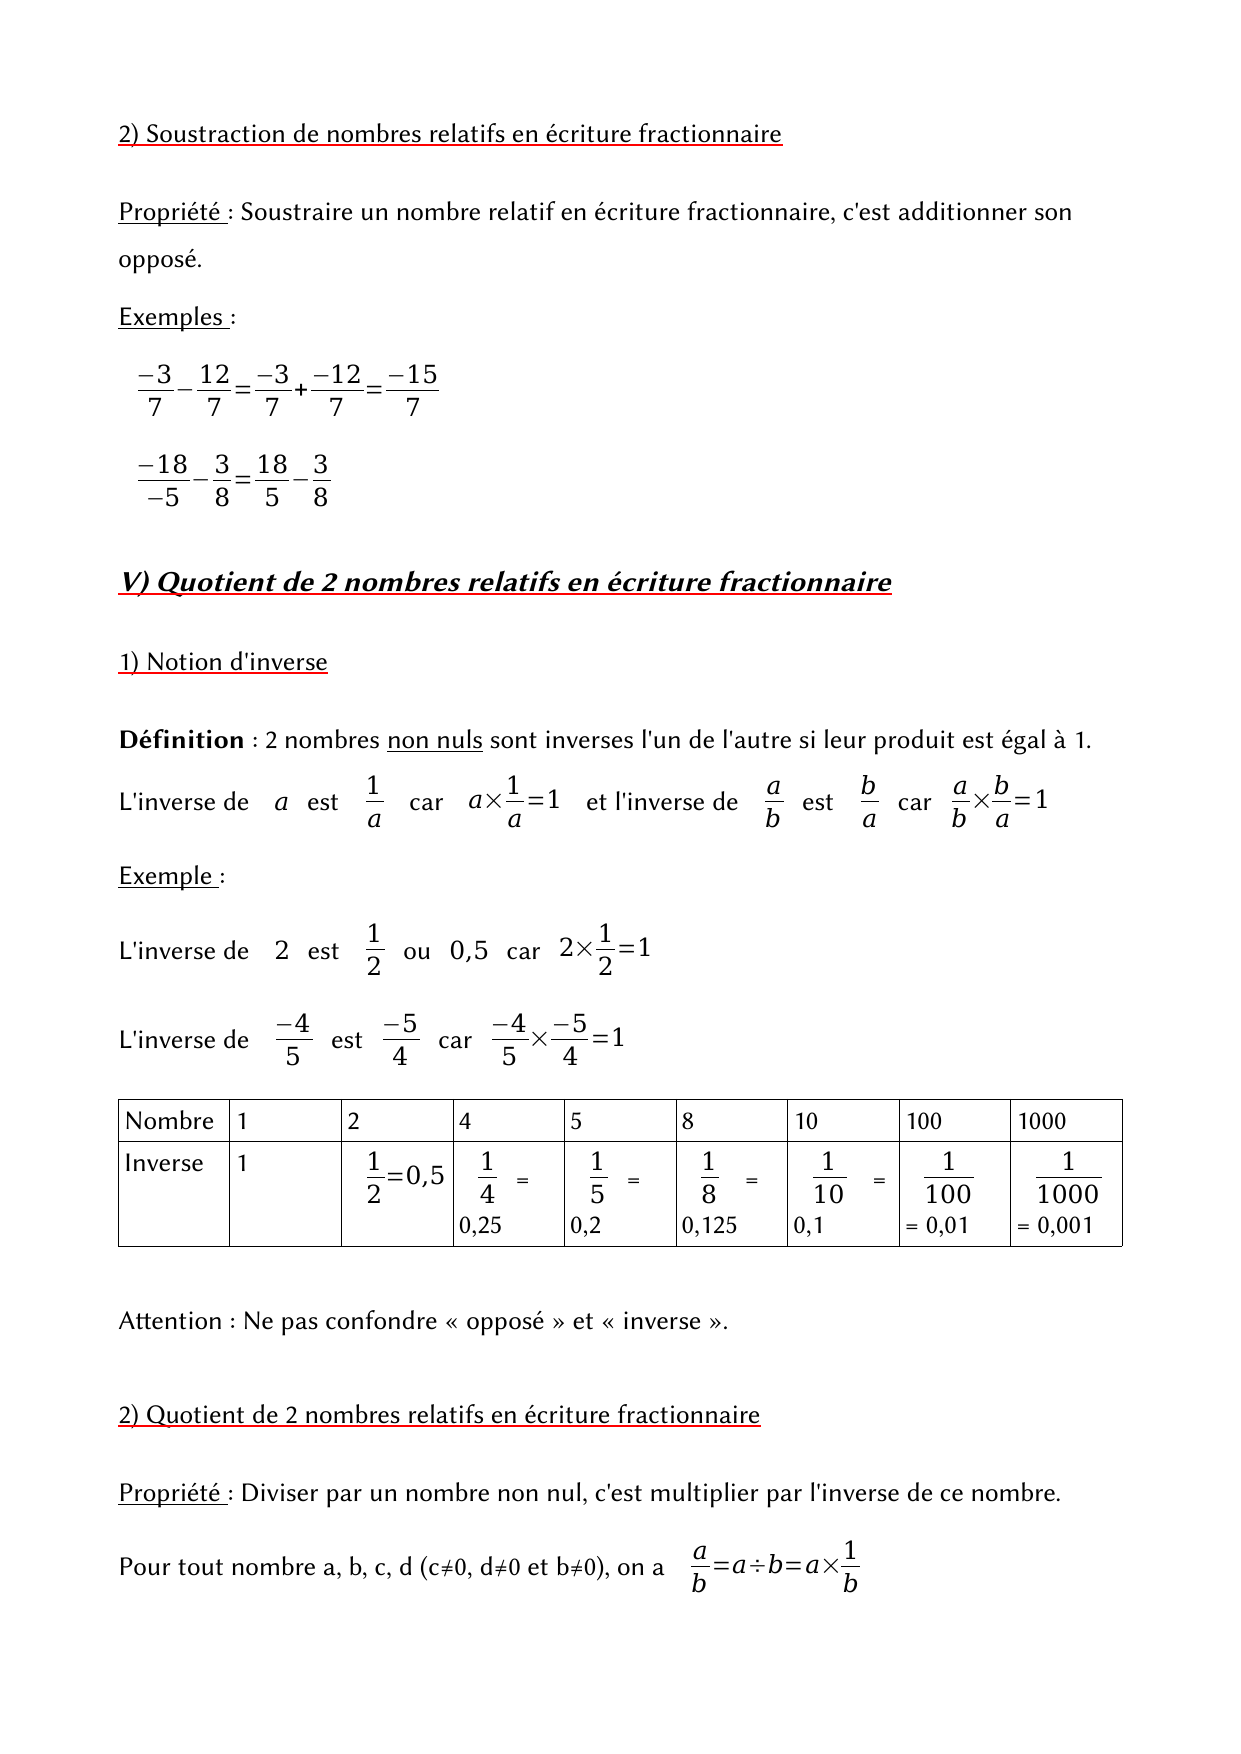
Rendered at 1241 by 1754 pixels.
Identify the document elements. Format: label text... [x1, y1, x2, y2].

text L'inverse de est oucar [118, 919, 1122, 981]
table_header Nombre [119, 1100, 229, 1141]
text Propriété : Soustraire un nombre relatif en écriture fractionnaire, c'est additionner son opposé. [118, 196, 1122, 274]
table_cell = 0,01 [900, 1142, 1010, 1246]
table_cell = 0,1 [788, 1142, 899, 1246]
table_header 1000 [1011, 1100, 1122, 1141]
subtitle 2) Soustraction de nombres relatifs en écriture fractionnaire [118, 118, 1122, 149]
table_header 10 [788, 1100, 899, 1141]
text Pour tout nombre a, b, c, d (c≠0, d≠0 et b≠0), on a [118, 1536, 1122, 1598]
table_cell = 0,2 [565, 1142, 676, 1246]
table_cell = 0,25 [454, 1142, 564, 1246]
table_header 2 [342, 1100, 453, 1141]
subtitle V) Quotient de 2 nombres relatifs en écriture fractionnaire [118, 565, 1122, 598]
table_cell = 0,125 [677, 1142, 787, 1246]
table_cell 1 [230, 1142, 341, 1246]
table_header 1 [230, 1100, 341, 1141]
table_header 5 [565, 1100, 676, 1141]
table_header 8 [677, 1100, 787, 1141]
text Attention : Ne pas confondre « opposé » et « inverse ». [118, 1305, 1122, 1336]
text L'inverse de estcar [118, 1009, 1122, 1071]
table_header 100 [900, 1100, 1010, 1141]
text Exemple : [118, 861, 1122, 891]
table_header 4 [454, 1100, 564, 1141]
table_cell Inverse [119, 1142, 229, 1246]
subtitle 1) Notion d'inverse [118, 646, 1122, 677]
text Exemples : [118, 302, 1122, 332]
table_cell = 0,001 [1011, 1142, 1122, 1246]
text Définition : 2 nombres non nuls sont inverses l'un de l'autre si leur produit est égal à 1. L'inverse de est car et l'inverse de est car [118, 724, 1122, 833]
subtitle 2) Quotient de 2 nombres relatifs en écriture fractionnaire [118, 1399, 1122, 1430]
text Propriété : Diviser par un nombre non nul, c'est multiplier par l'inverse de ce nombre. [118, 1477, 1122, 1508]
table_cell [342, 1142, 453, 1246]
